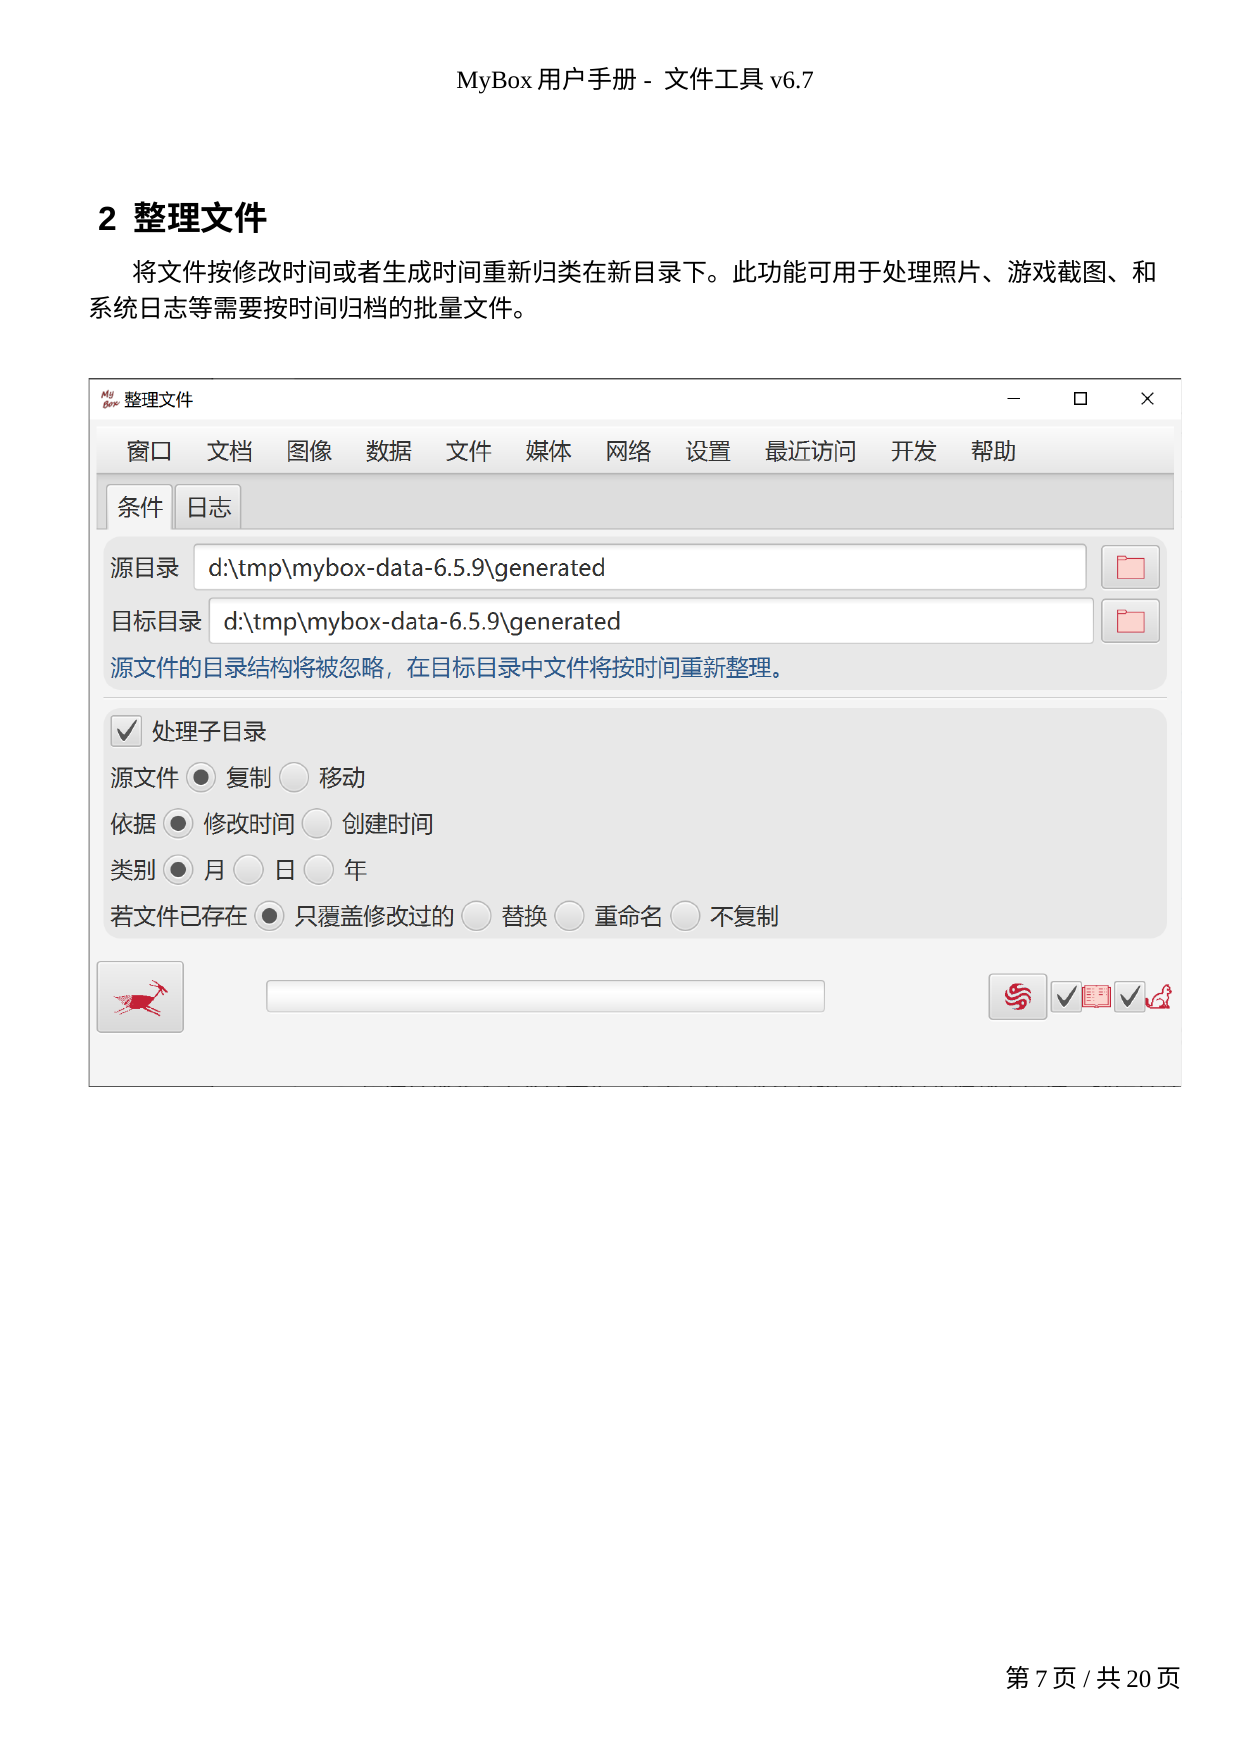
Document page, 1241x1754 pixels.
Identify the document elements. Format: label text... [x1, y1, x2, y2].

subtitle 整理文件 [88, 191, 1181, 239]
picture [88, 378, 1182, 1087]
text 将文件按修改时间或者生成时间重新归类在新目录下。此功能可用于处理照片、游戏截图、和系统日志等需要按时间归档的批量文件。 [88, 252, 1181, 324]
